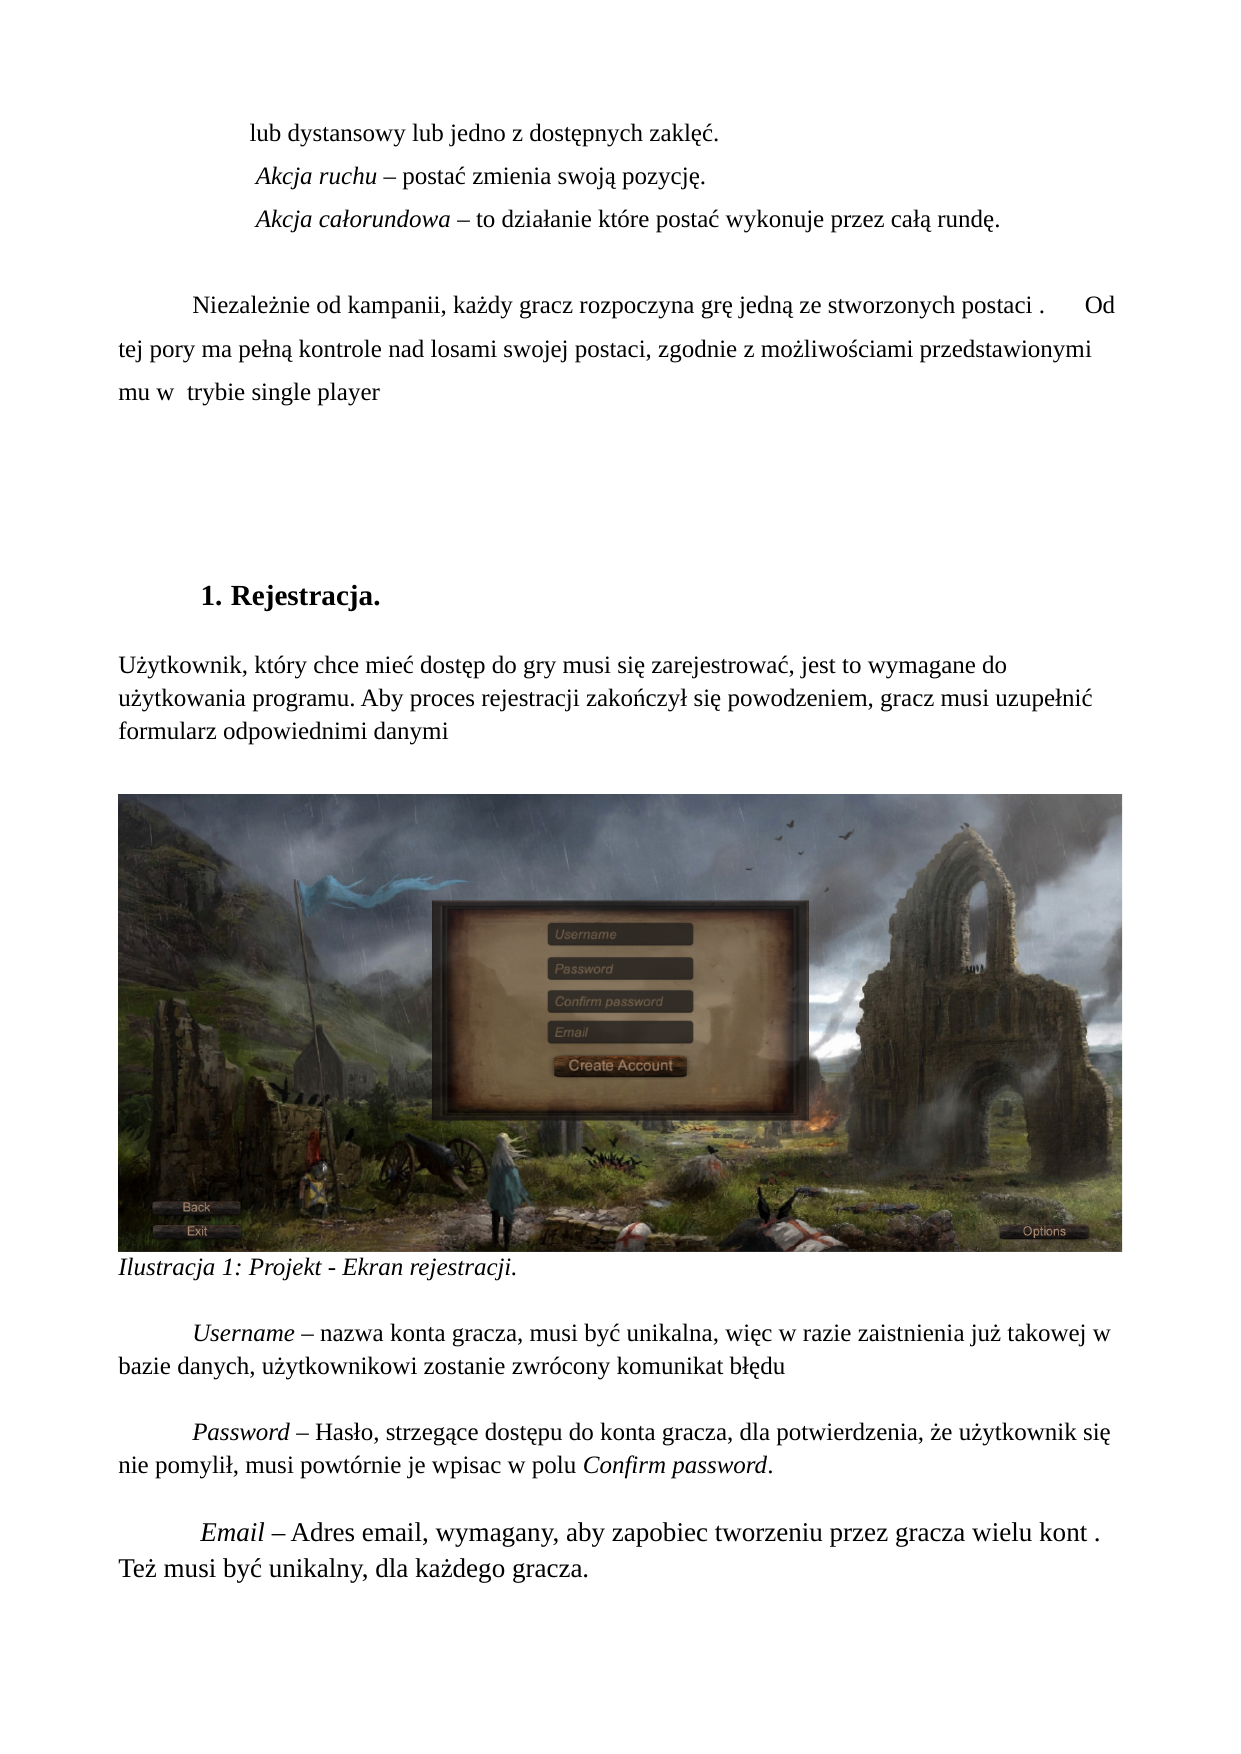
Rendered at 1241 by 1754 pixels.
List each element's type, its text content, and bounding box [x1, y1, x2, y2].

text Niezależnie od kampanii, każdy gracz rozpoczyna grę jedną ze stworzonych postaci . Od tej pory ma pełną kontrole nad losami swojej postaci, zgodnie z możliwościami przedstawionymi mu w trybie single player [118, 291, 1122, 470]
list Rejestracja. [193, 578, 1122, 612]
text Email – Adres email, wymagany, aby zapobiec tworzeniu przez gracza wielu kont . Też musi być unikalny, dla każdego gracza. [118, 1516, 1122, 1583]
text lub dystansowy lub jedno z dostępnych zaklęć. [249, 118, 1122, 147]
text Username – nazwa konta gracza, musi być unikalna, więc w razie zaistnienia już takowej w bazie danych, użytkownikowi zostanie zwrócony komunikat błędu [118, 1318, 1122, 1380]
picture [118, 794, 1123, 1252]
text Password – Hasło, strzegące dostępu do konta gracza, dla potwierdzenia, że użytkownik się nie pomylił, musi powtórnie je wpisac w polu Confirm password. [118, 1417, 1122, 1479]
text Użytkownik, który chce mieć dostęp do gry musi się zarejestrować, jest to wymagane do użytkowania programu. Aby proces rejestracji zakończył się powodzeniem, gracz musi uzupełnić formularz odpowiednimi danymi [118, 650, 1122, 744]
text Akcja ruchu – postać zmienia swoją pozycję. Akcja całorundowa – to działanie które postać wykonuje przez całą rundę. [249, 161, 1122, 233]
text Ilustracja 1: Projekt - Ekran rejestracji. [118, 1252, 1122, 1281]
